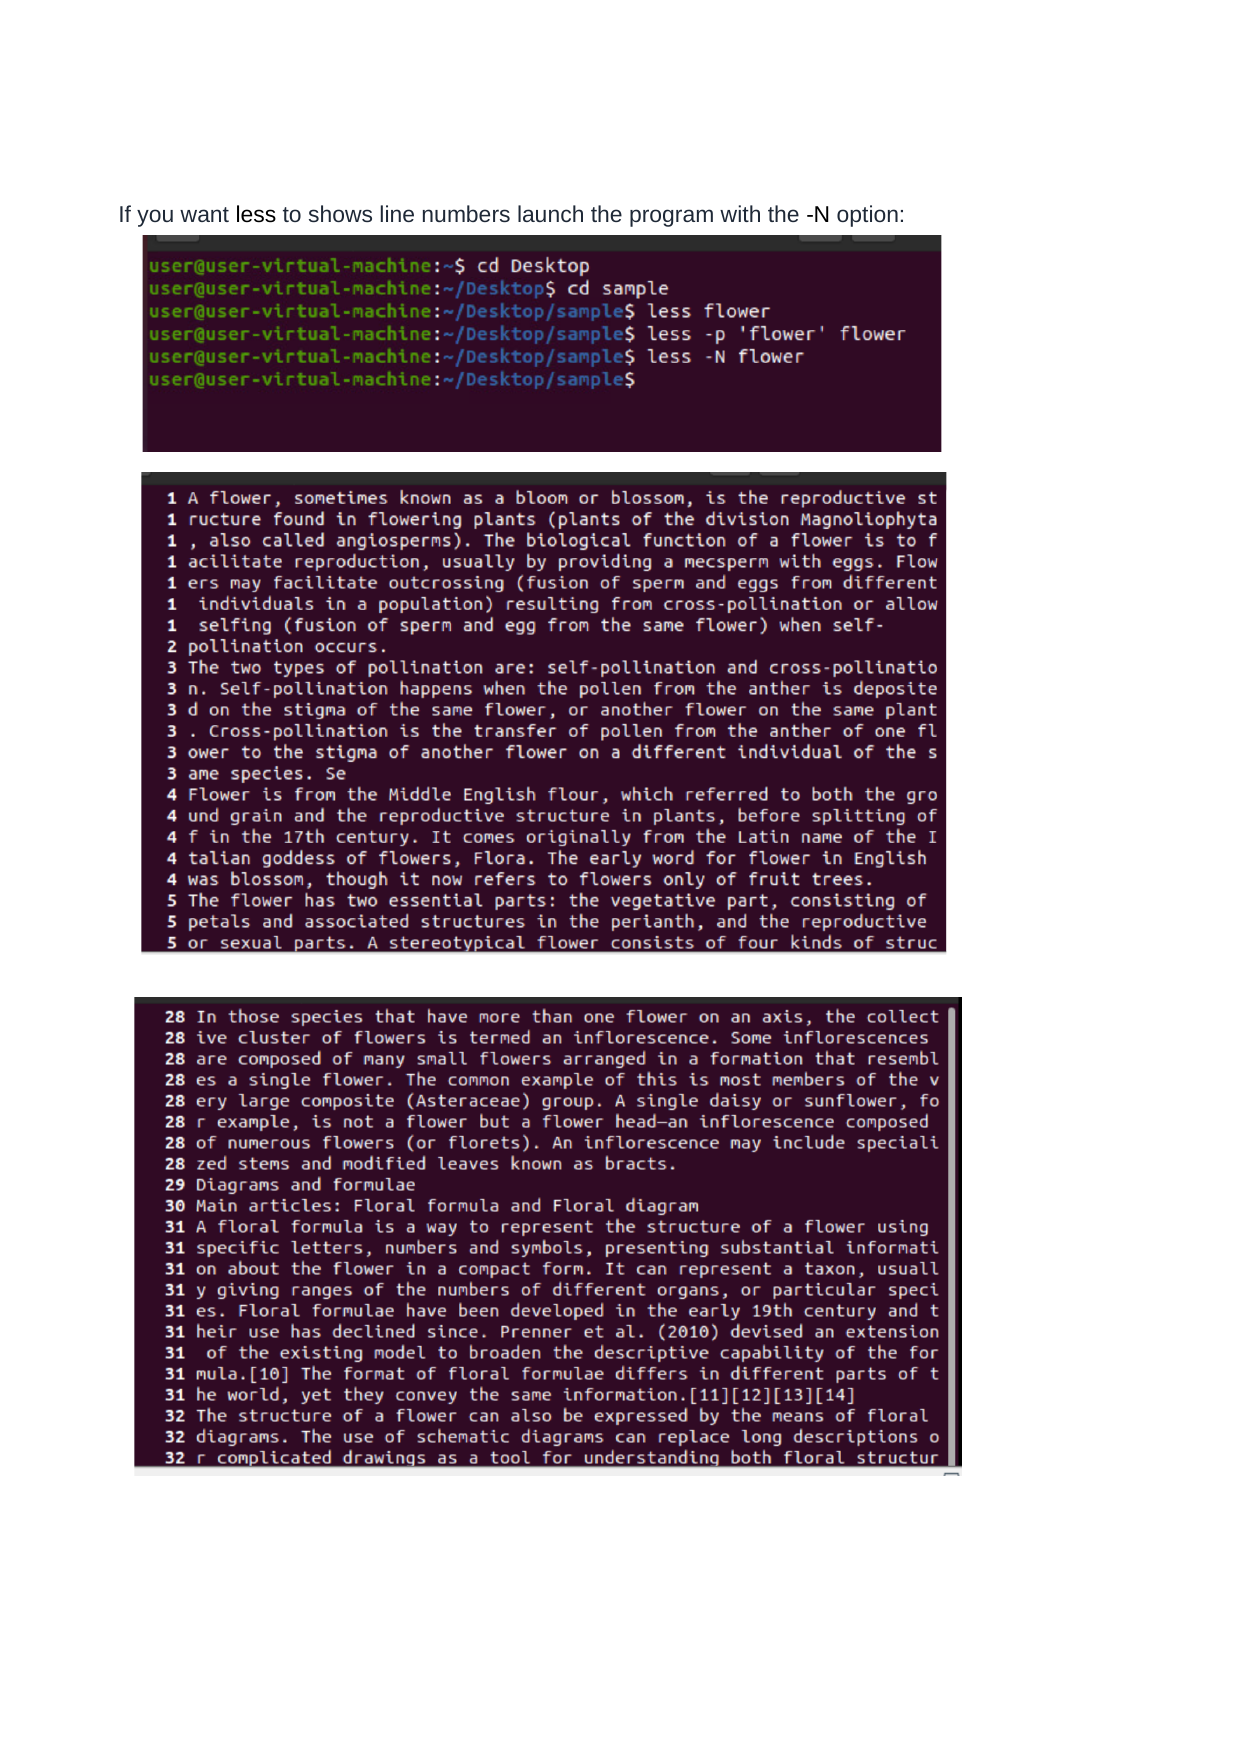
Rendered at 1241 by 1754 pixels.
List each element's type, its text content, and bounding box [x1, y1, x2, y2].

picture [134, 997, 962, 1476]
picture [142, 235, 942, 452]
text If you want less to shows line numbers launch the program with the -N option: [118, 201, 1122, 227]
picture [141, 472, 947, 955]
